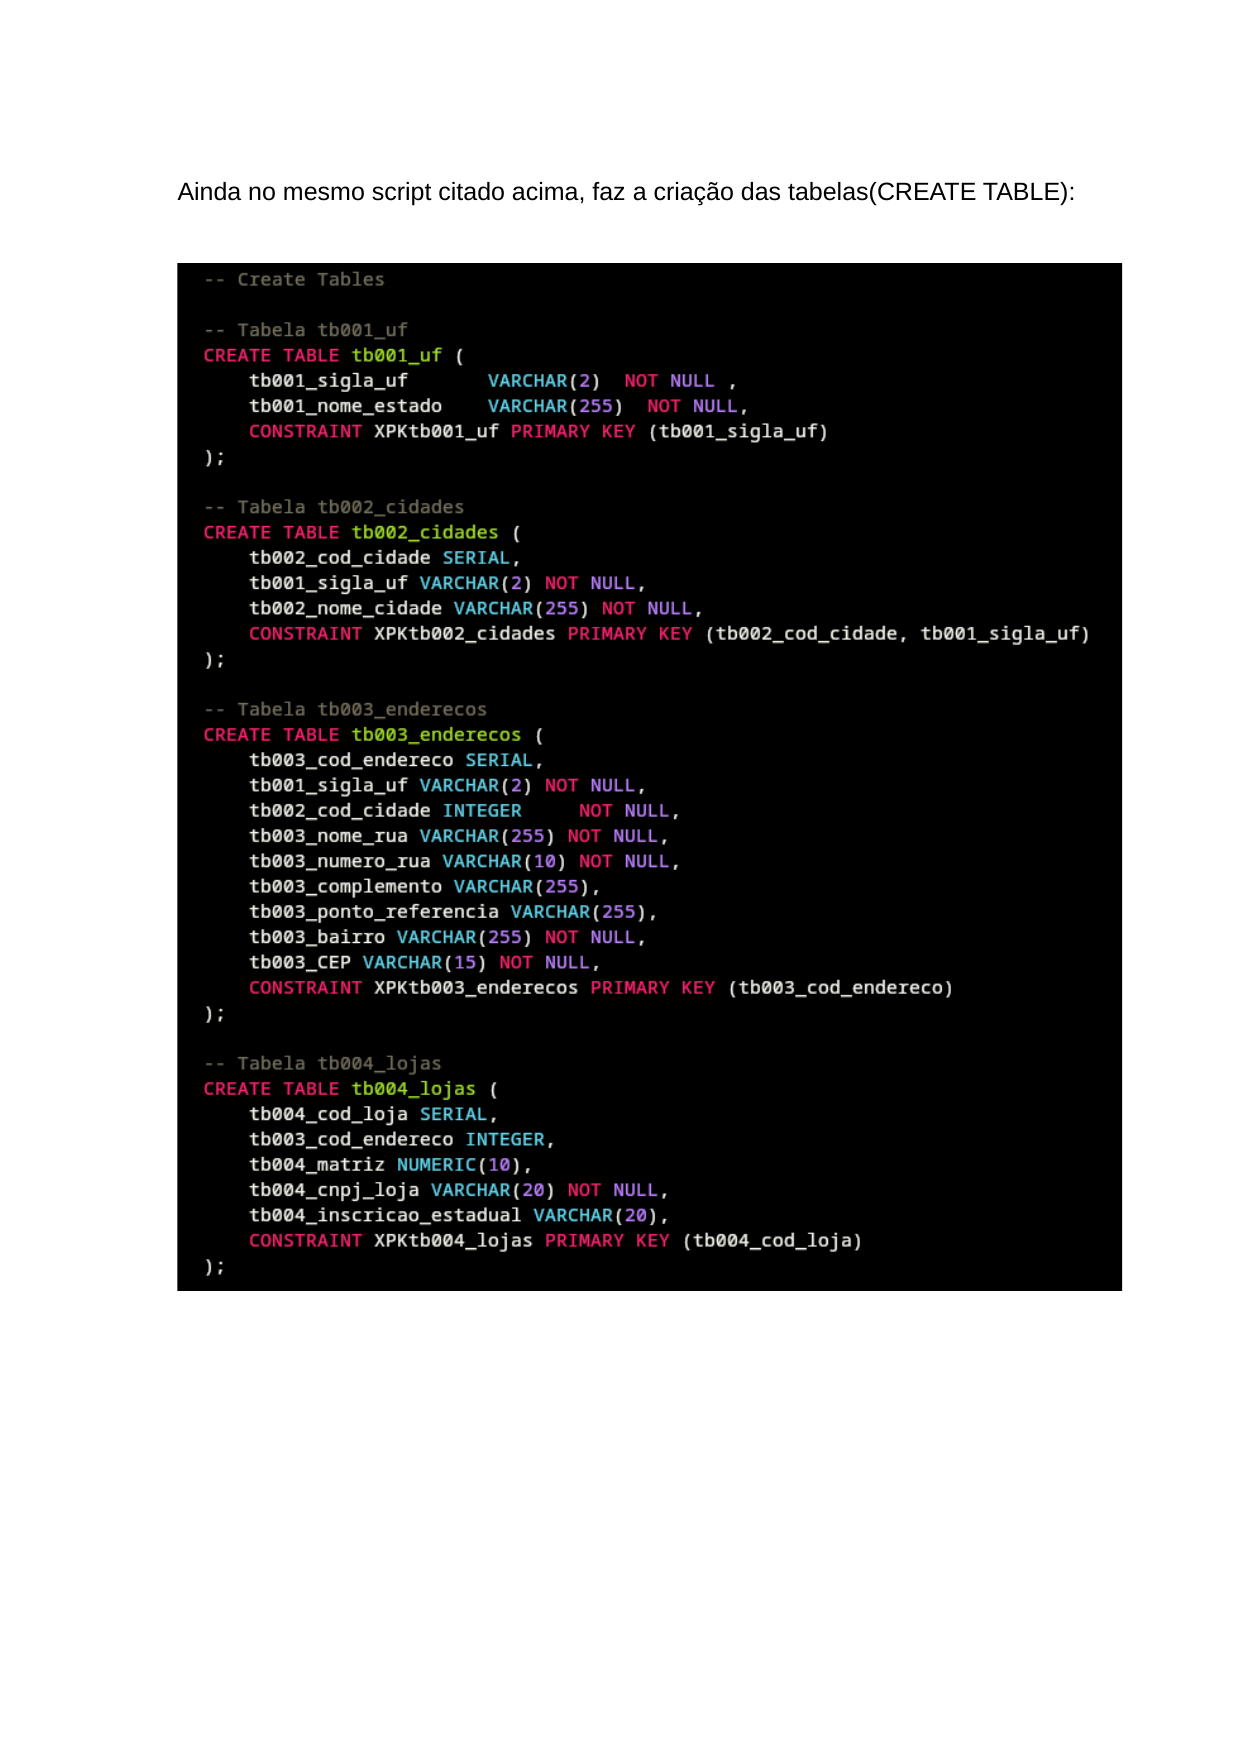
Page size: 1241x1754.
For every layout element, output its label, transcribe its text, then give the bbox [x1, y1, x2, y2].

text Ainda no mesmo script citado acima, faz a criação das tabelas(CREATE TABLE): [177, 177, 1122, 206]
picture [177, 263, 1123, 1291]
